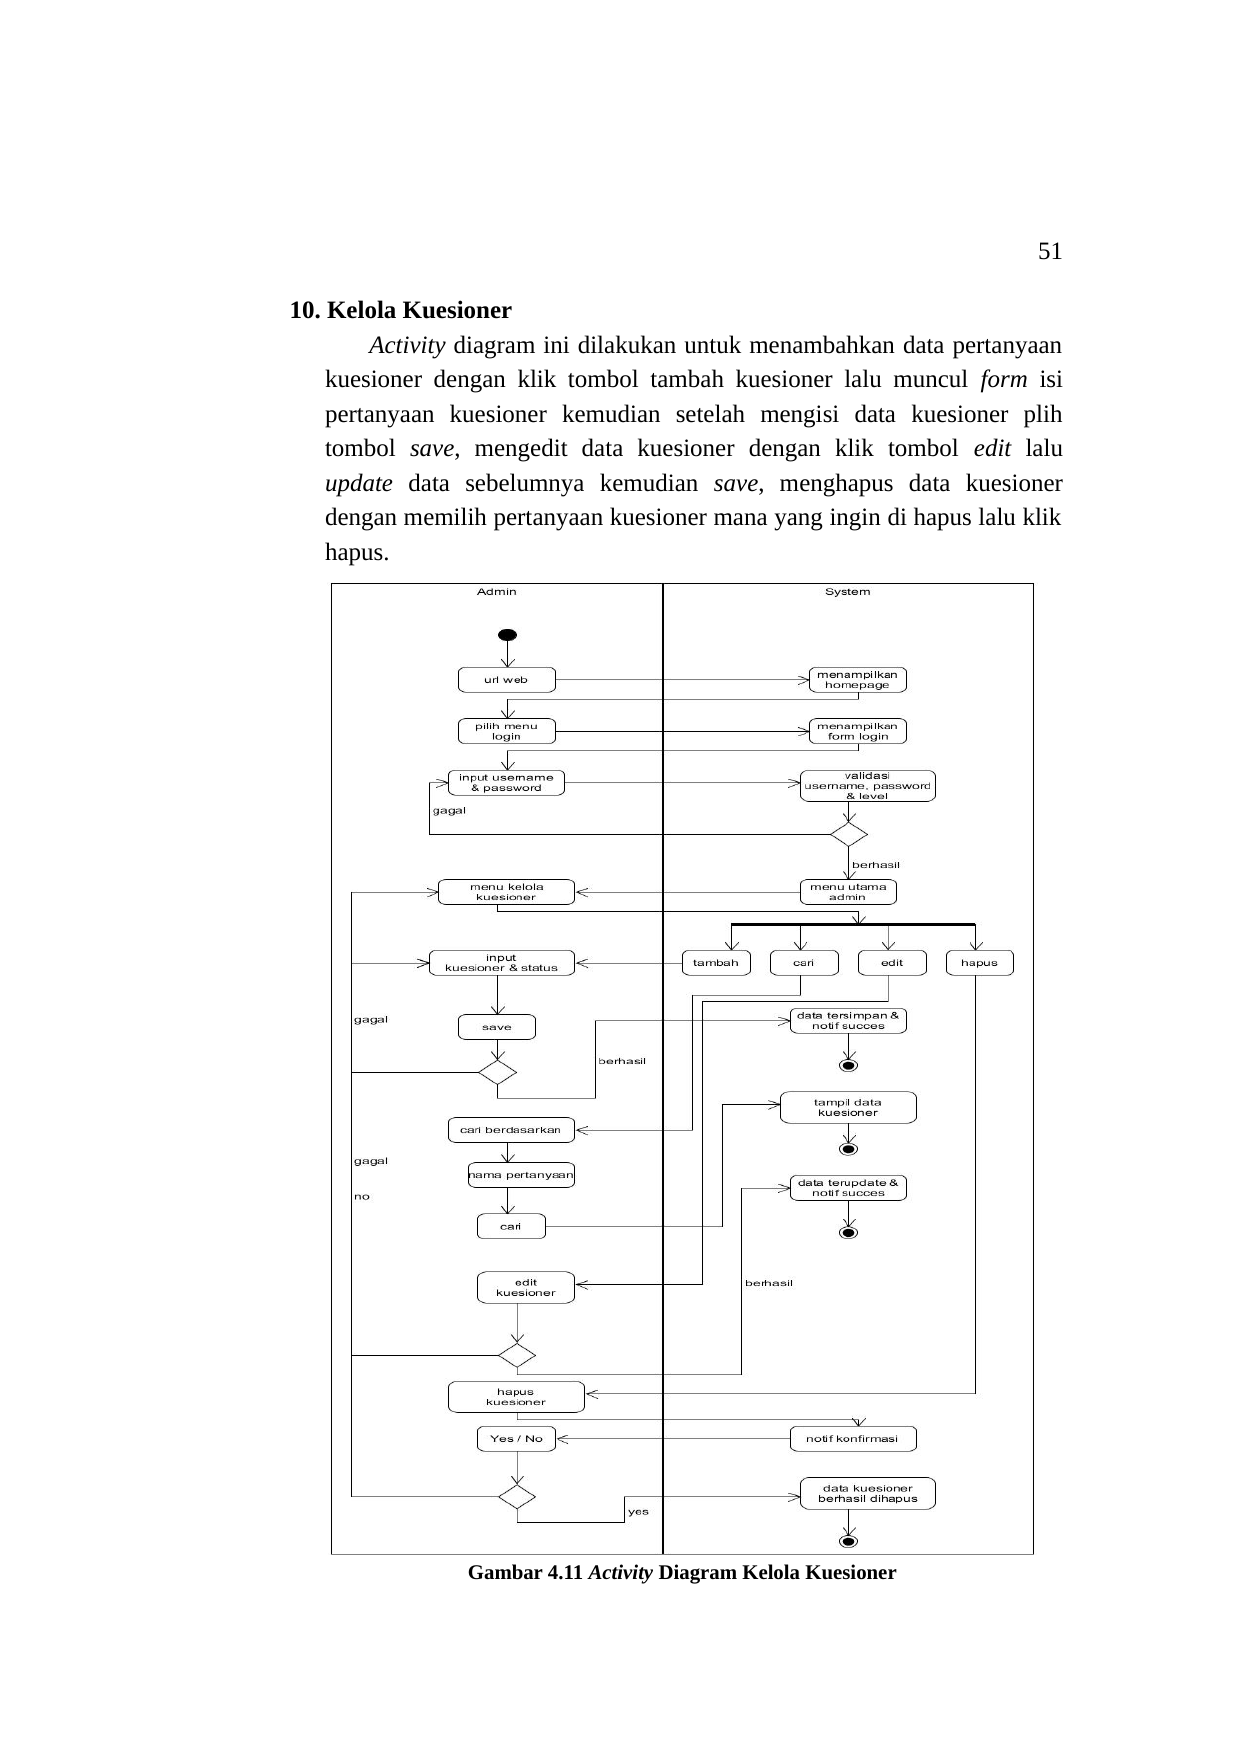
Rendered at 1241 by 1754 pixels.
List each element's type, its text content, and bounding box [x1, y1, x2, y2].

picture [311, 582, 1053, 1555]
text 10. Kelola Kuesioner [289, 295, 1063, 324]
text Activity diagram ini dilakukan untuk menambahkan data pertanyaan kuesioner dengan klik tombol tambah kuesioner lalu muncul form isi pertanyaan kuesioner kemudian setelah mengisi data kuesioner plih tombol save, mengedit data kuesioner dengan klik tombol edit lalu update data sebelumnya kemudian save, menghapus data kuesioner dengan memilih pertanyaan kuesioner mana yang ingin di hapus lalu klik hapus. [325, 330, 1063, 565]
text [311, 570, 1053, 582]
text Gambar 4.11 Activity Diagram Kelola Kuesioner [311, 1555, 1053, 1584]
